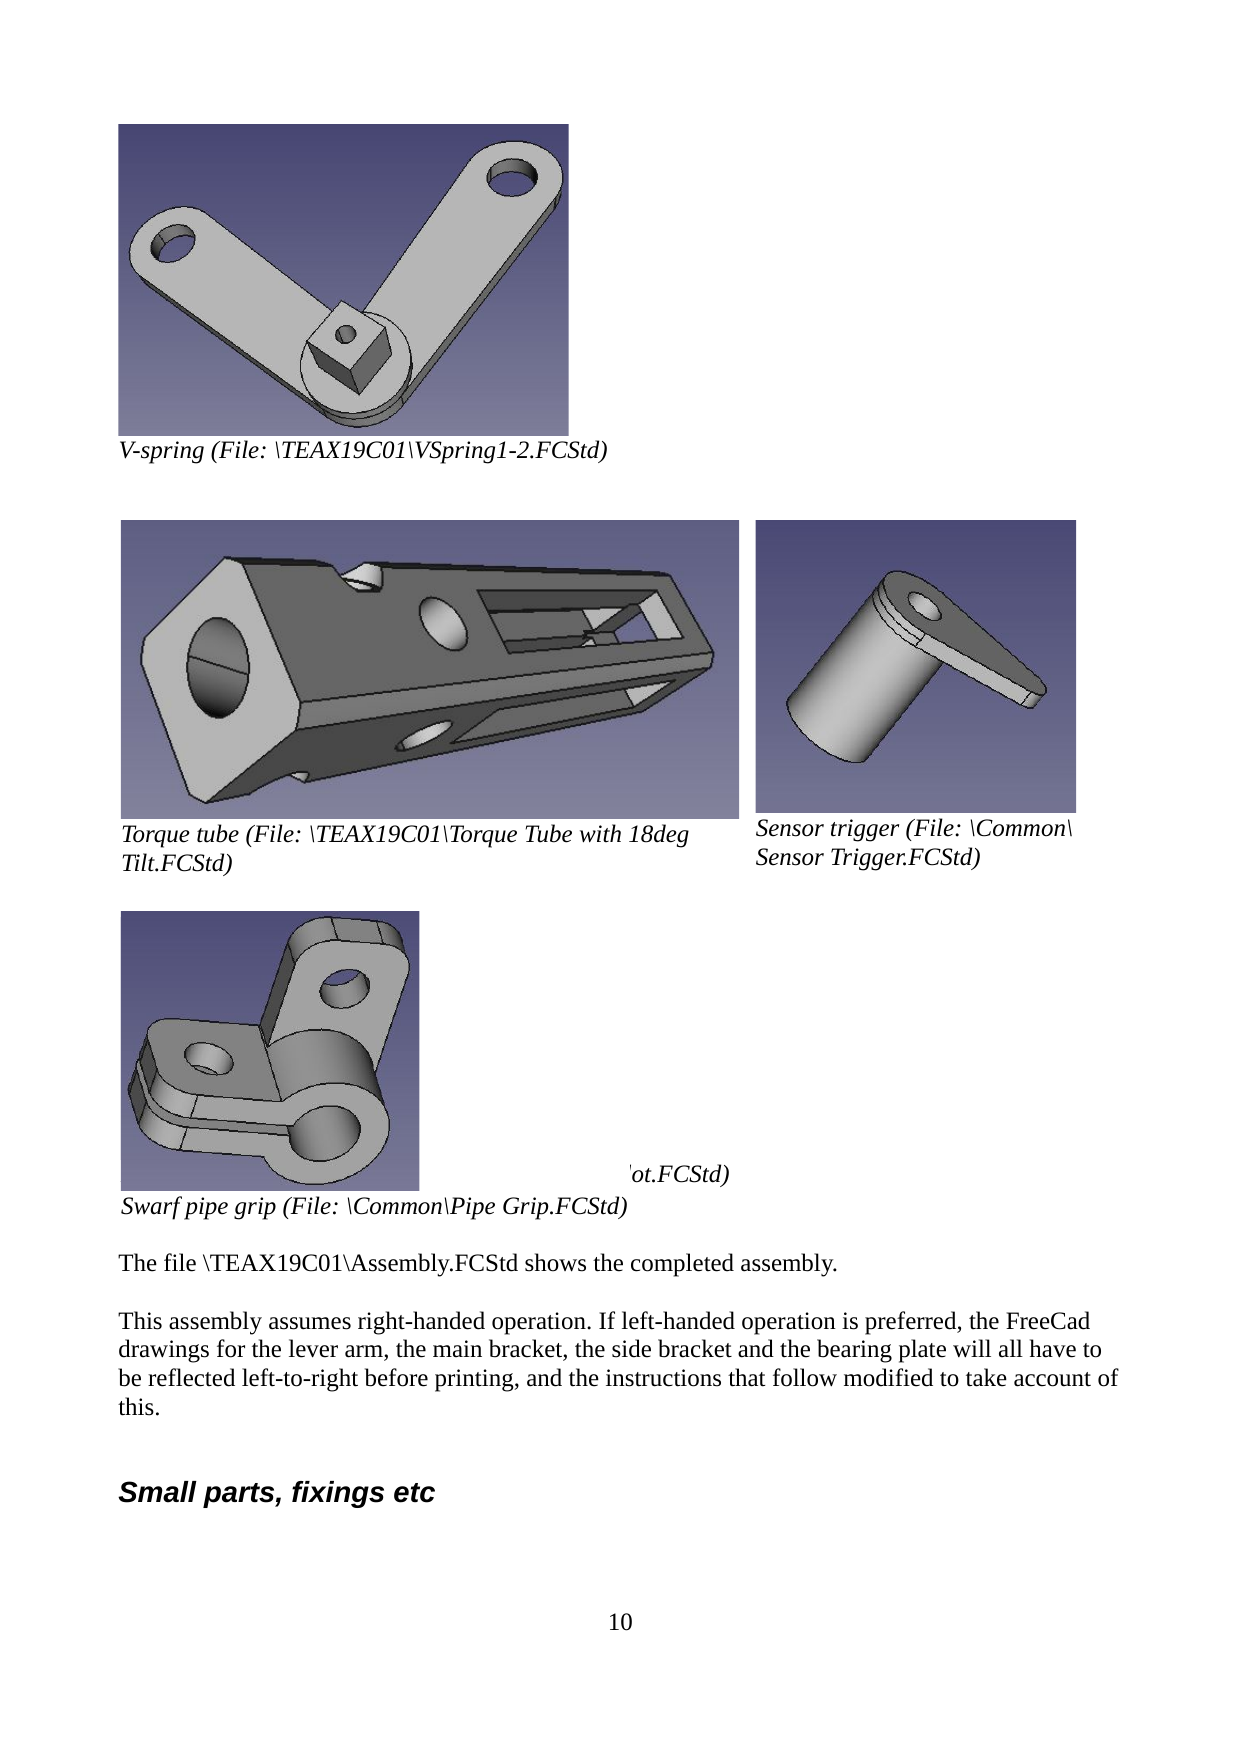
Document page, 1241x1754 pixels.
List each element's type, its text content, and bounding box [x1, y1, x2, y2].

picture [118, 124, 569, 436]
text This assembly assumes right-handed operation. If left-handed operation is preferred, the FreeCad drawings for the lever arm, the main bracket, the side bracket and the bearing plate will all have to be reflected left-to-right before printing, and the instructions that follow modified to take account of this. [118, 1306, 1122, 1421]
picture [120, 911, 420, 1191]
text L-slot for attaching pipe grip (File: \Common\L_Slot.FCStd) [631, 930, 741, 1188]
text Torque tube (File: \TEAX19C01\Torque Tube with 18deg Tilt.FCStd) [121, 819, 739, 876]
text Sensor trigger (File: \Common\Sensor Trigger.FCStd) [756, 813, 1076, 870]
picture [120, 520, 740, 819]
text V-spring (File: \TEAX19C01\VSpring1-2.FCStd) [118, 137, 640, 464]
text The file \TEAX19C01\Assembly.FCStd shows the completed assembly. [118, 1248, 1122, 1277]
subtitle Small parts, fixings etc [118, 1474, 1122, 1508]
text Swarf pipe grip (File: \Common\Pipe Grip.FCStd) [121, 924, 631, 1219]
picture [755, 520, 1077, 813]
